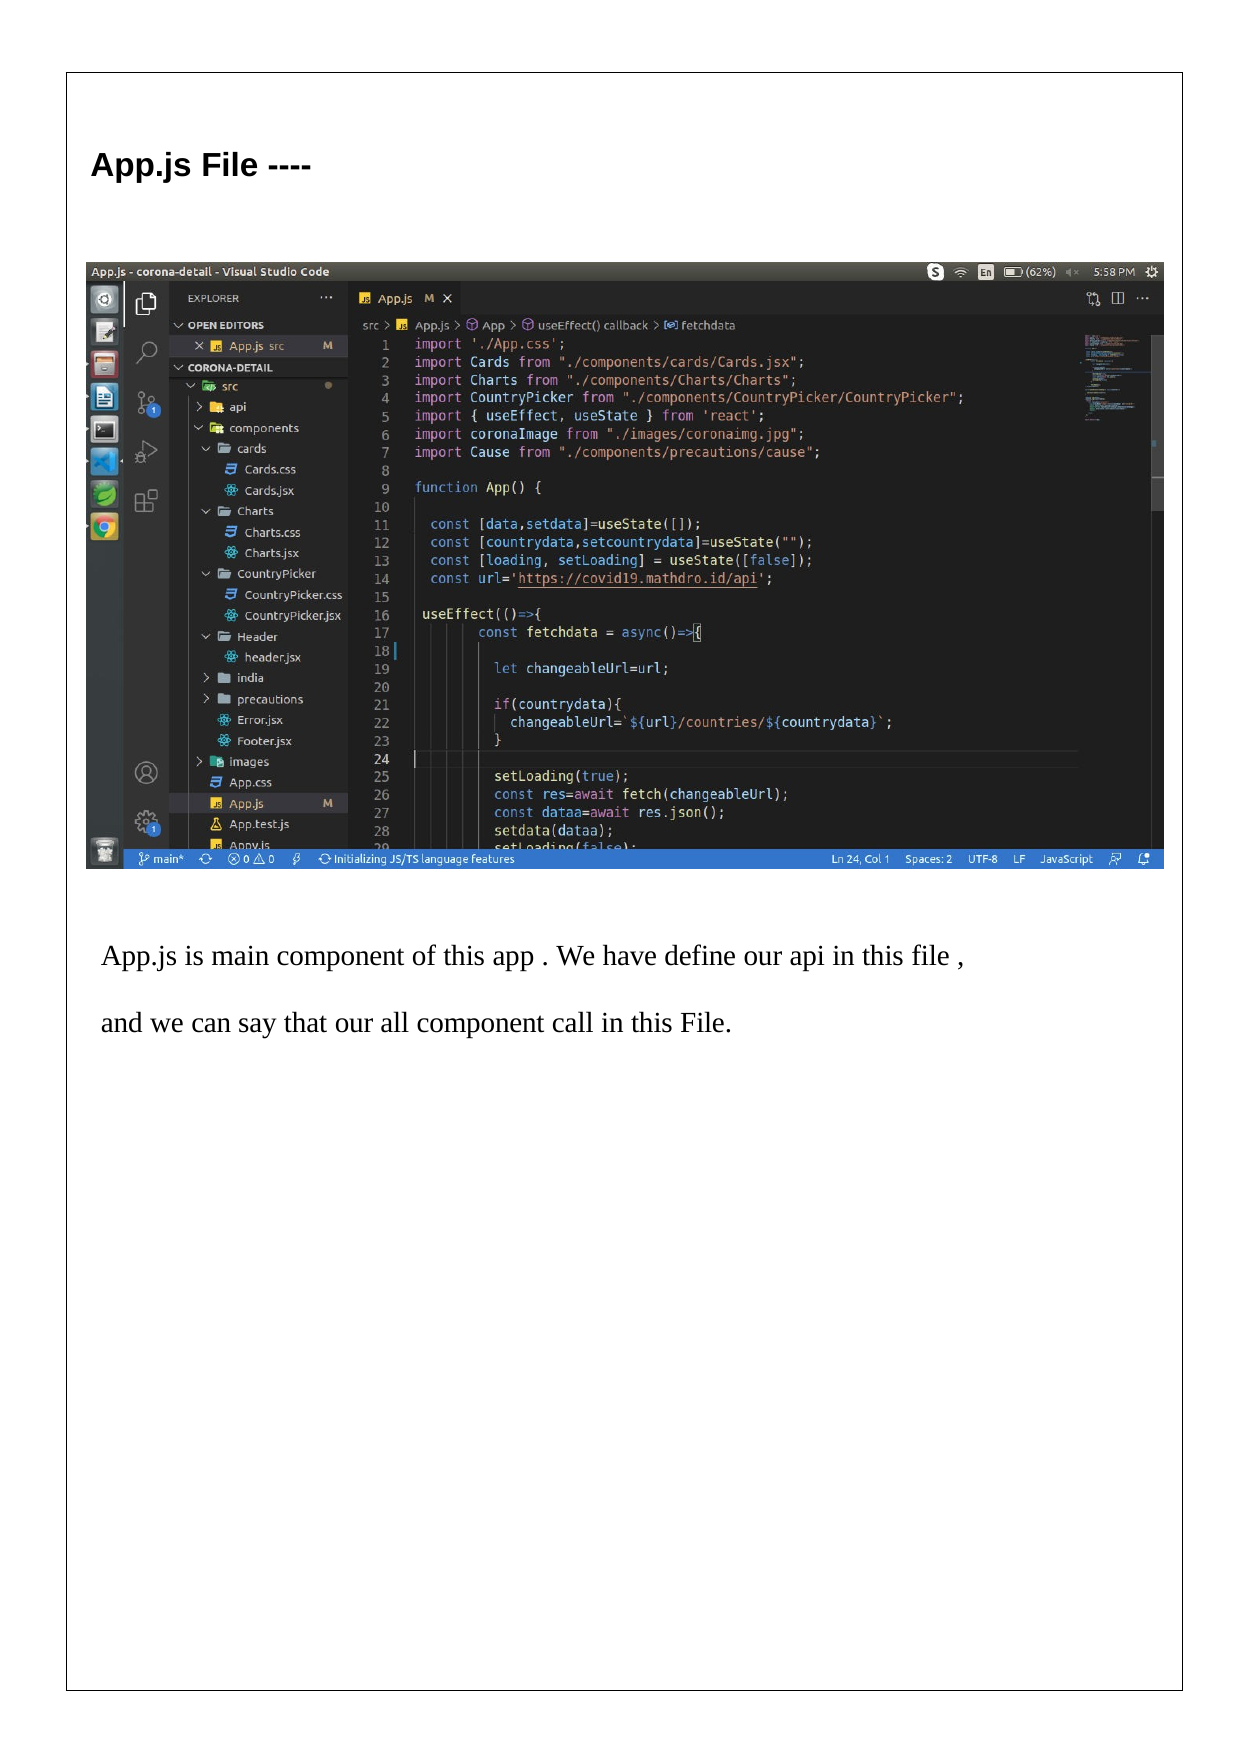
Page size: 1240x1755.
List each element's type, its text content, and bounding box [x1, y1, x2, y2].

picture [86, 262, 1164, 869]
text App.js is main component of this app . We have define our api in this file , and we can say that our all component call in this File. [101, 938, 966, 1038]
text App.js File ---- [90, 145, 1064, 183]
